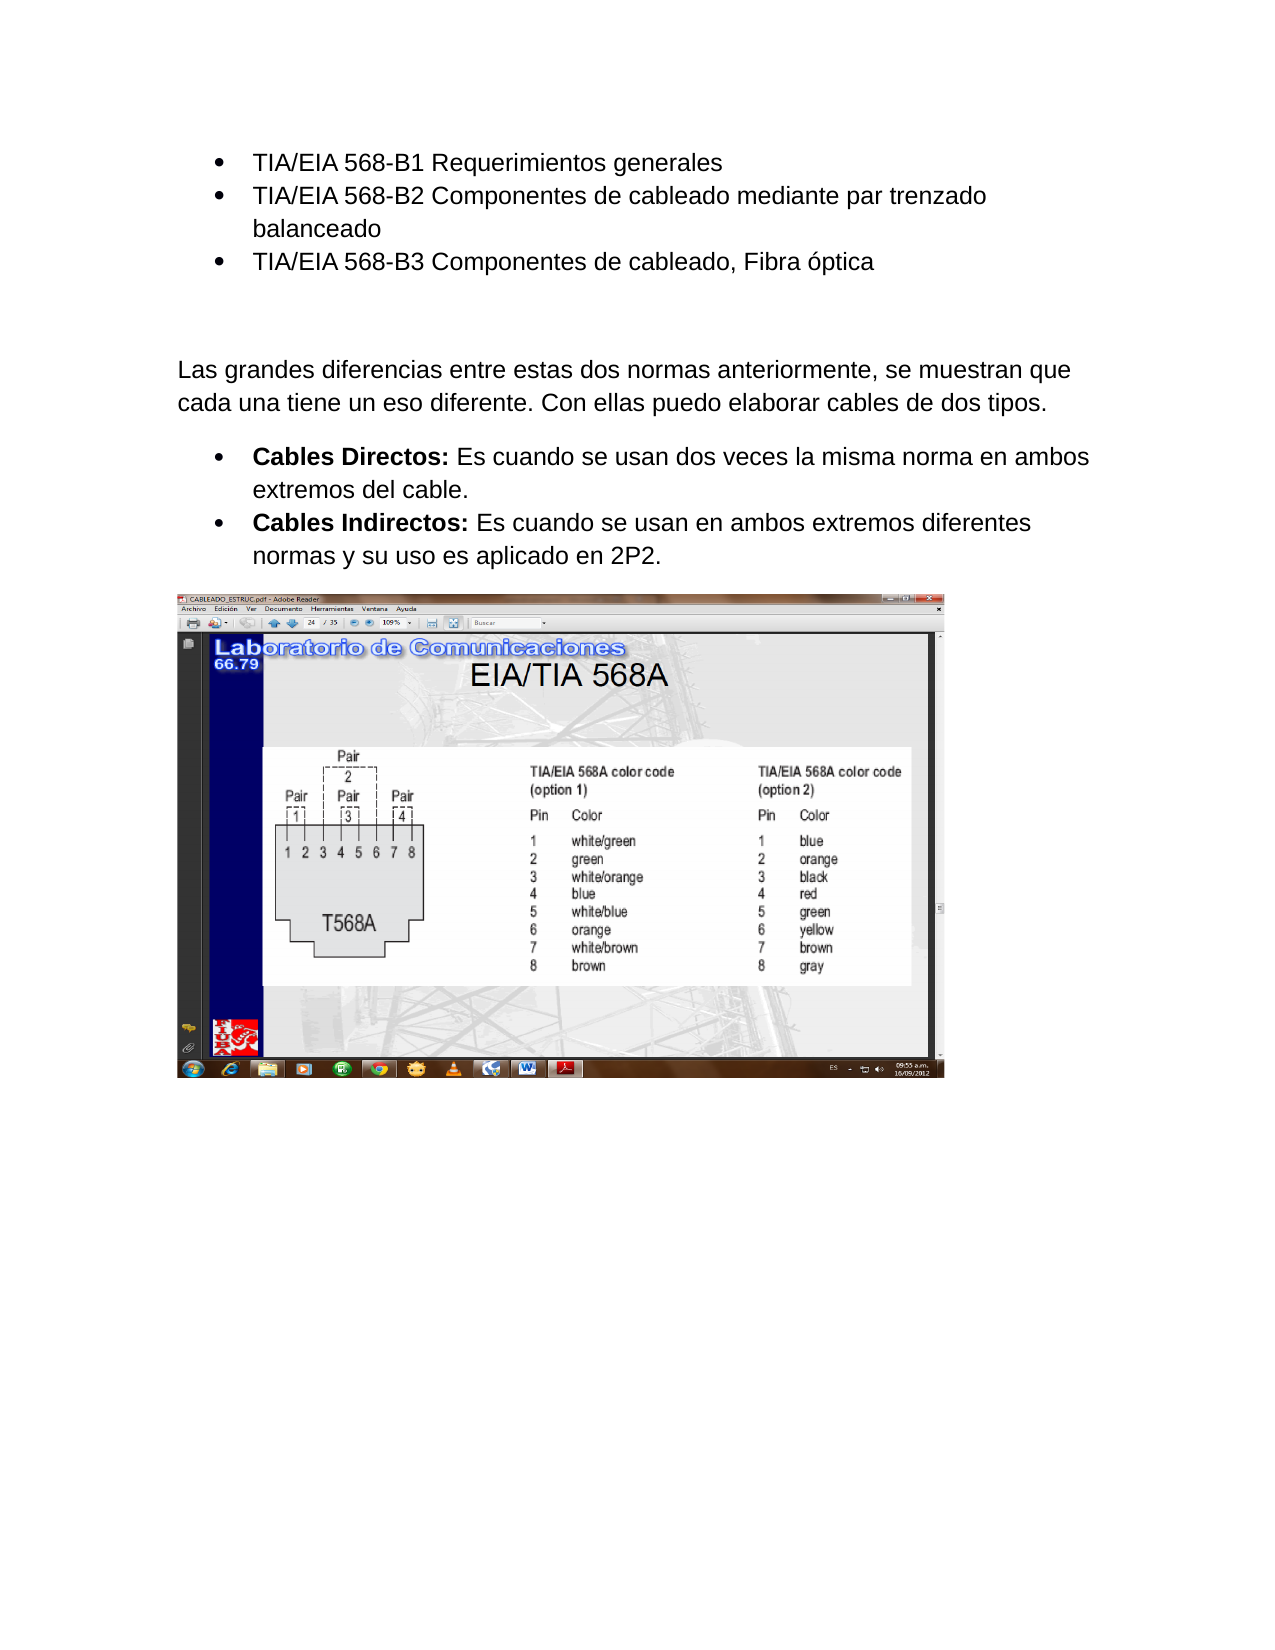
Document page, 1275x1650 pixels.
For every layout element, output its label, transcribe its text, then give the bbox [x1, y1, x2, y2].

list TIA/EIA 568-B2 Componentes de cableado mediante par trenzado balanceado [215, 181, 1098, 243]
list Cables Directos: Es cuando se usan dos veces la misma norma en ambos extremos del cable. [215, 442, 1098, 503]
text Las grandes diferencias entre estas dos normas anteriormente, se muestran que cada una tiene un eso diferente. Con ellas puedo elaborar cables de dos tipos. [177, 355, 1098, 416]
list TIA/EIA 568-B1 Requerimientos generales [215, 148, 1098, 176]
list Cables Indirectos: Es cuando se usan en ambos extremos diferentes normas y su uso es aplicado en 2P2. [215, 508, 1098, 569]
picture [177, 594, 945, 1078]
list TIA/EIA 568-B3 Componentes de cableado, Fibra óptica [215, 247, 1098, 276]
